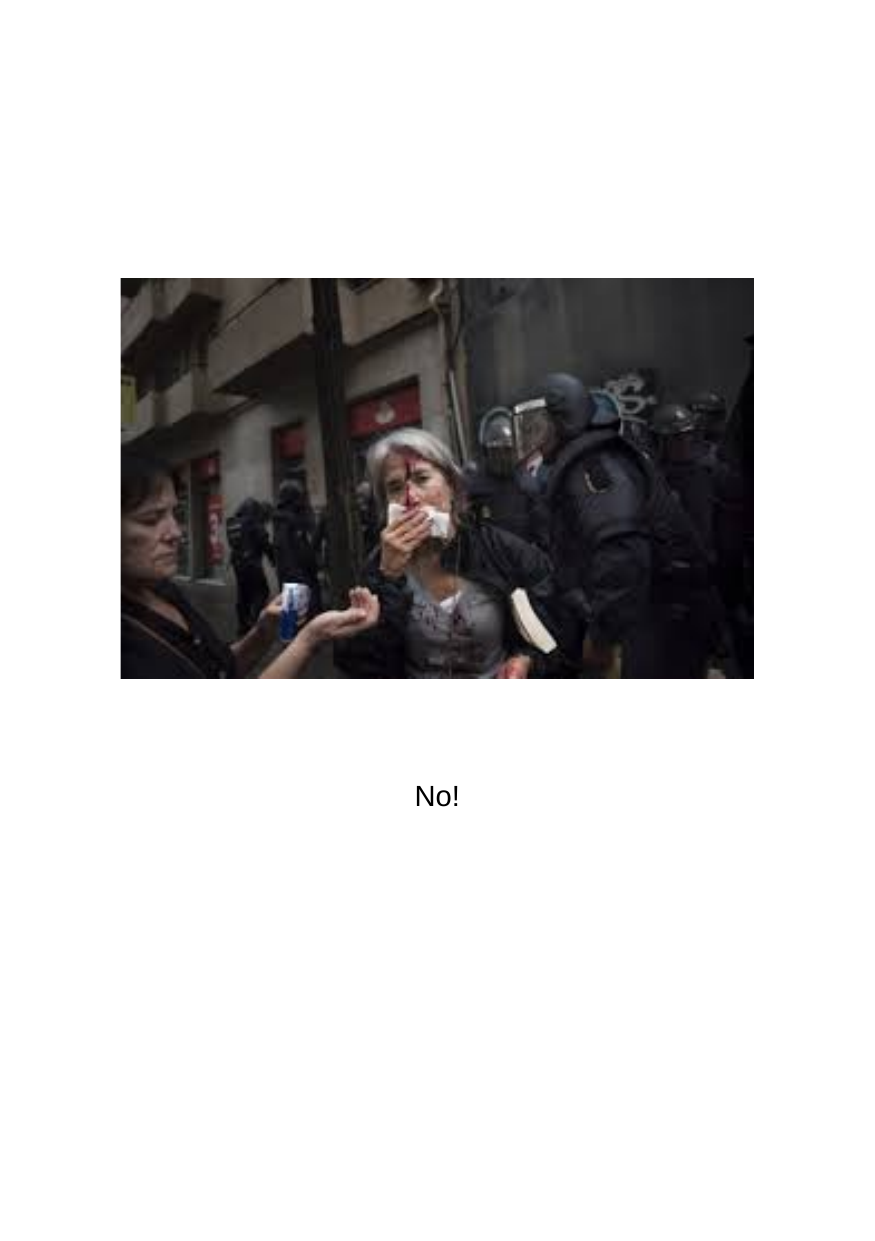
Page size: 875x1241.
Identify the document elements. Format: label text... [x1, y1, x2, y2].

text No! [118, 779, 756, 813]
picture [120, 278, 754, 679]
